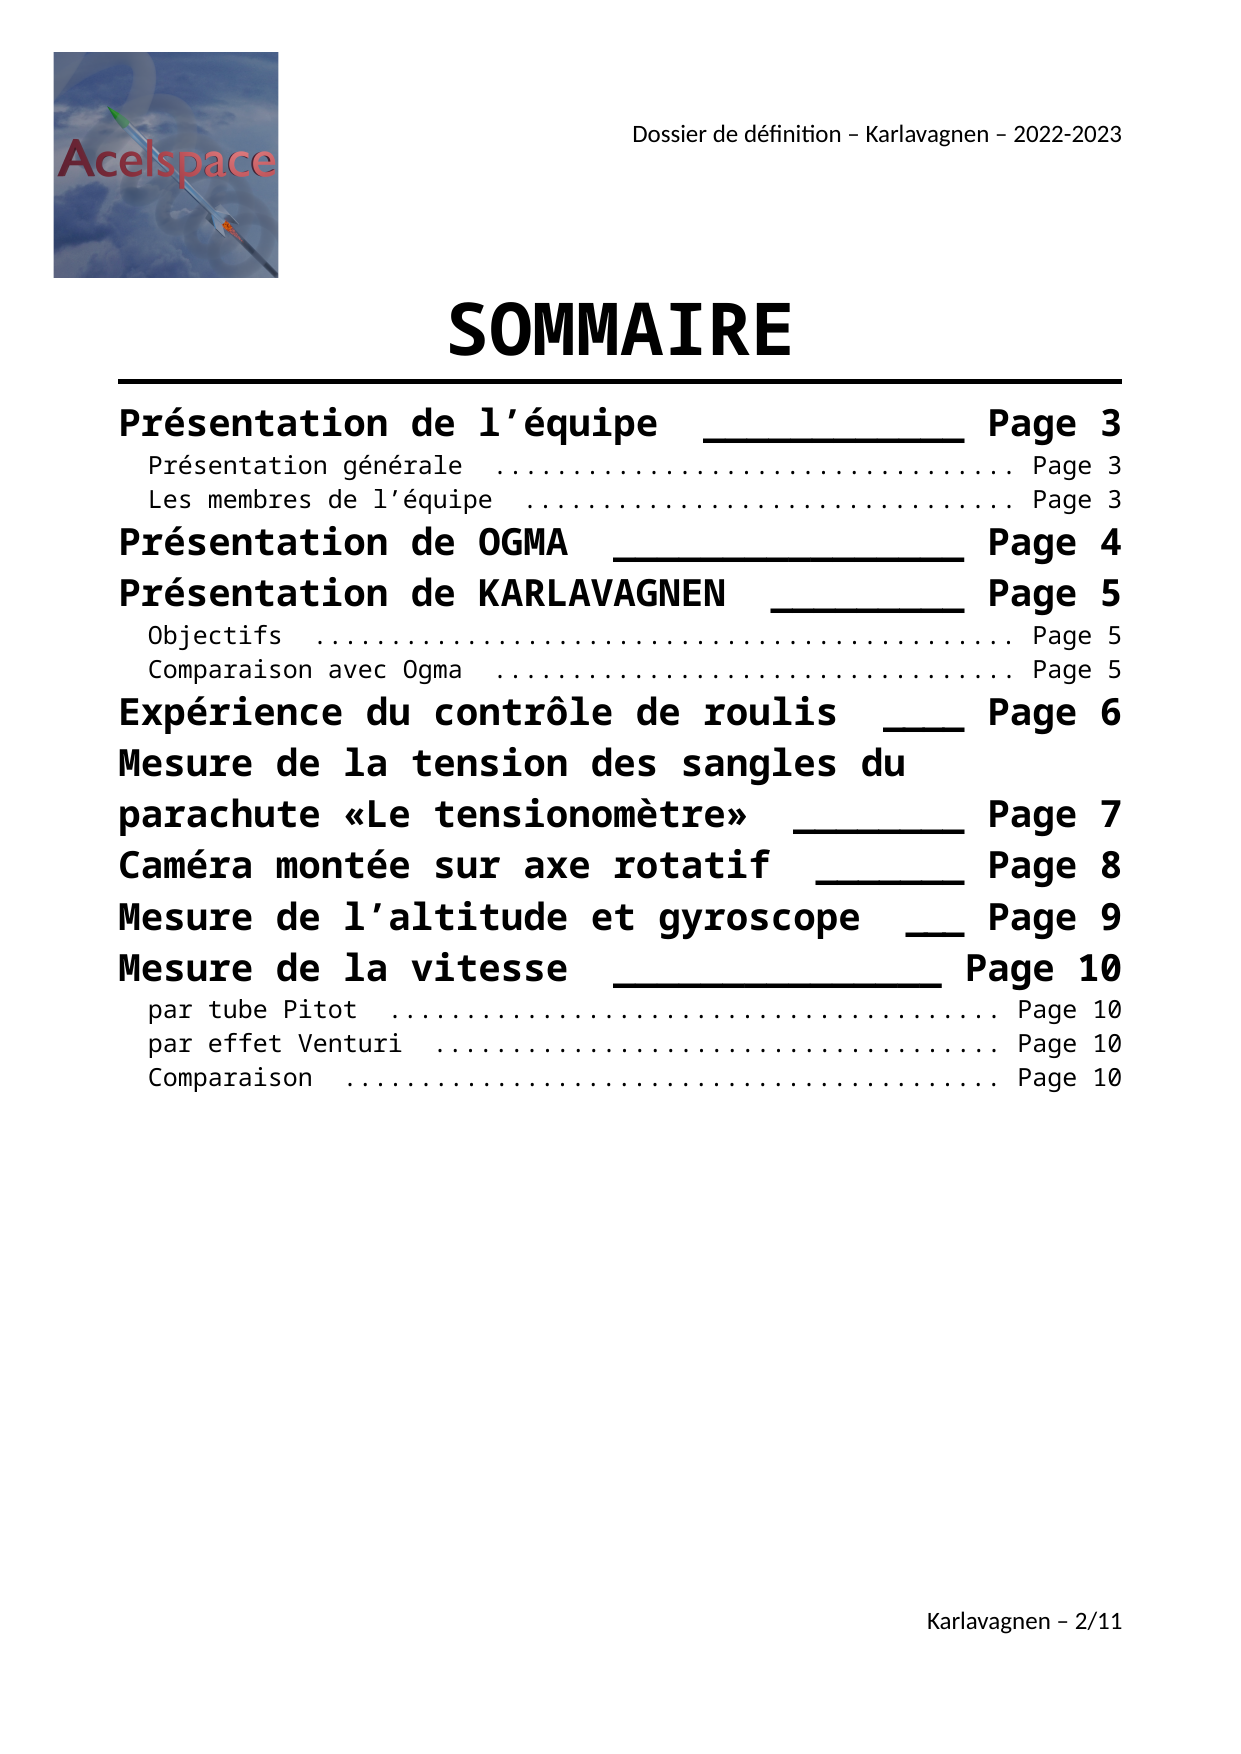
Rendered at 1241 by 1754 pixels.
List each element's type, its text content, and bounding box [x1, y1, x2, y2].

text Caméra montée sur axe rotatif Page 8 [118, 839, 1122, 890]
text Mesure de l’altitude et gyroscope Page 9 [118, 890, 1122, 941]
text Mesure de la tension des sangles du parachute «Le tensionomètre» Page 7 [118, 737, 1122, 839]
text par tube Pitot Page 10 [148, 992, 1122, 1026]
text Présentation de l’équipe Page 3 [118, 396, 1122, 447]
text Expérience du contrôle de roulis Page 6 [118, 686, 1122, 737]
text Comparaison Page 10 [148, 1060, 1122, 1094]
text Objectifs Page 5 [148, 617, 1122, 652]
text Présentation générale Page 3 [148, 447, 1122, 481]
text par effet Venturi Page 10 [148, 1026, 1122, 1060]
text Présentation de KARLAVAGNEN Page 5 [118, 566, 1122, 617]
text Mesure de la vitesse Page 10 [118, 941, 1122, 992]
picture [53, 52, 279, 278]
text Présentation de OGMA Page 4 [118, 515, 1122, 566]
text Les membres de l’équipe Page 3 [148, 481, 1122, 515]
text Comparaison avec Ogma Page 5 [148, 652, 1122, 686]
subtitle Sommaire [118, 206, 1122, 379]
